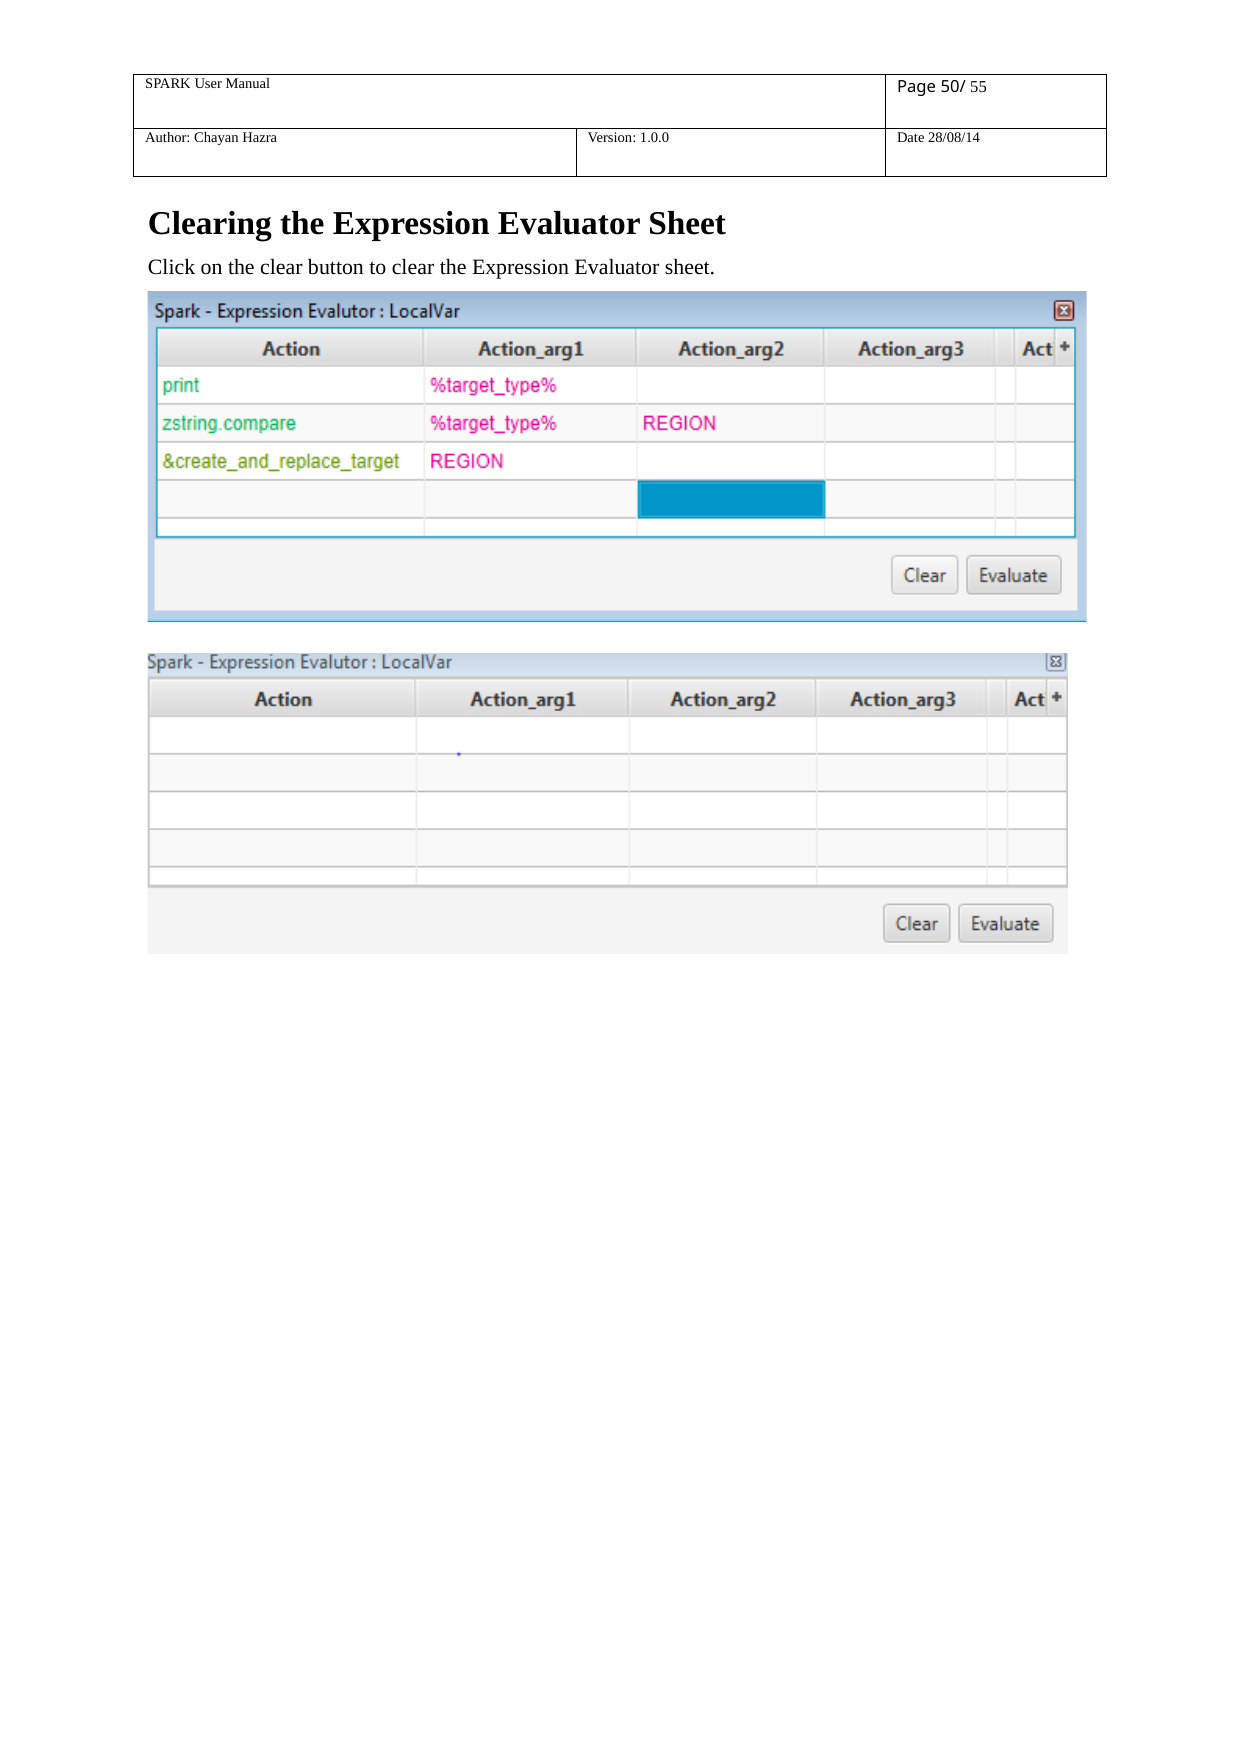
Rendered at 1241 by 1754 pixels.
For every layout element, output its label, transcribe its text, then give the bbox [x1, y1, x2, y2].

picture [147, 653, 1068, 954]
text Click on the clear button to clear the Expression Evaluator sheet. [148, 254, 1092, 279]
text Clearing the Expression Evaluator Sheet [148, 203, 1092, 241]
